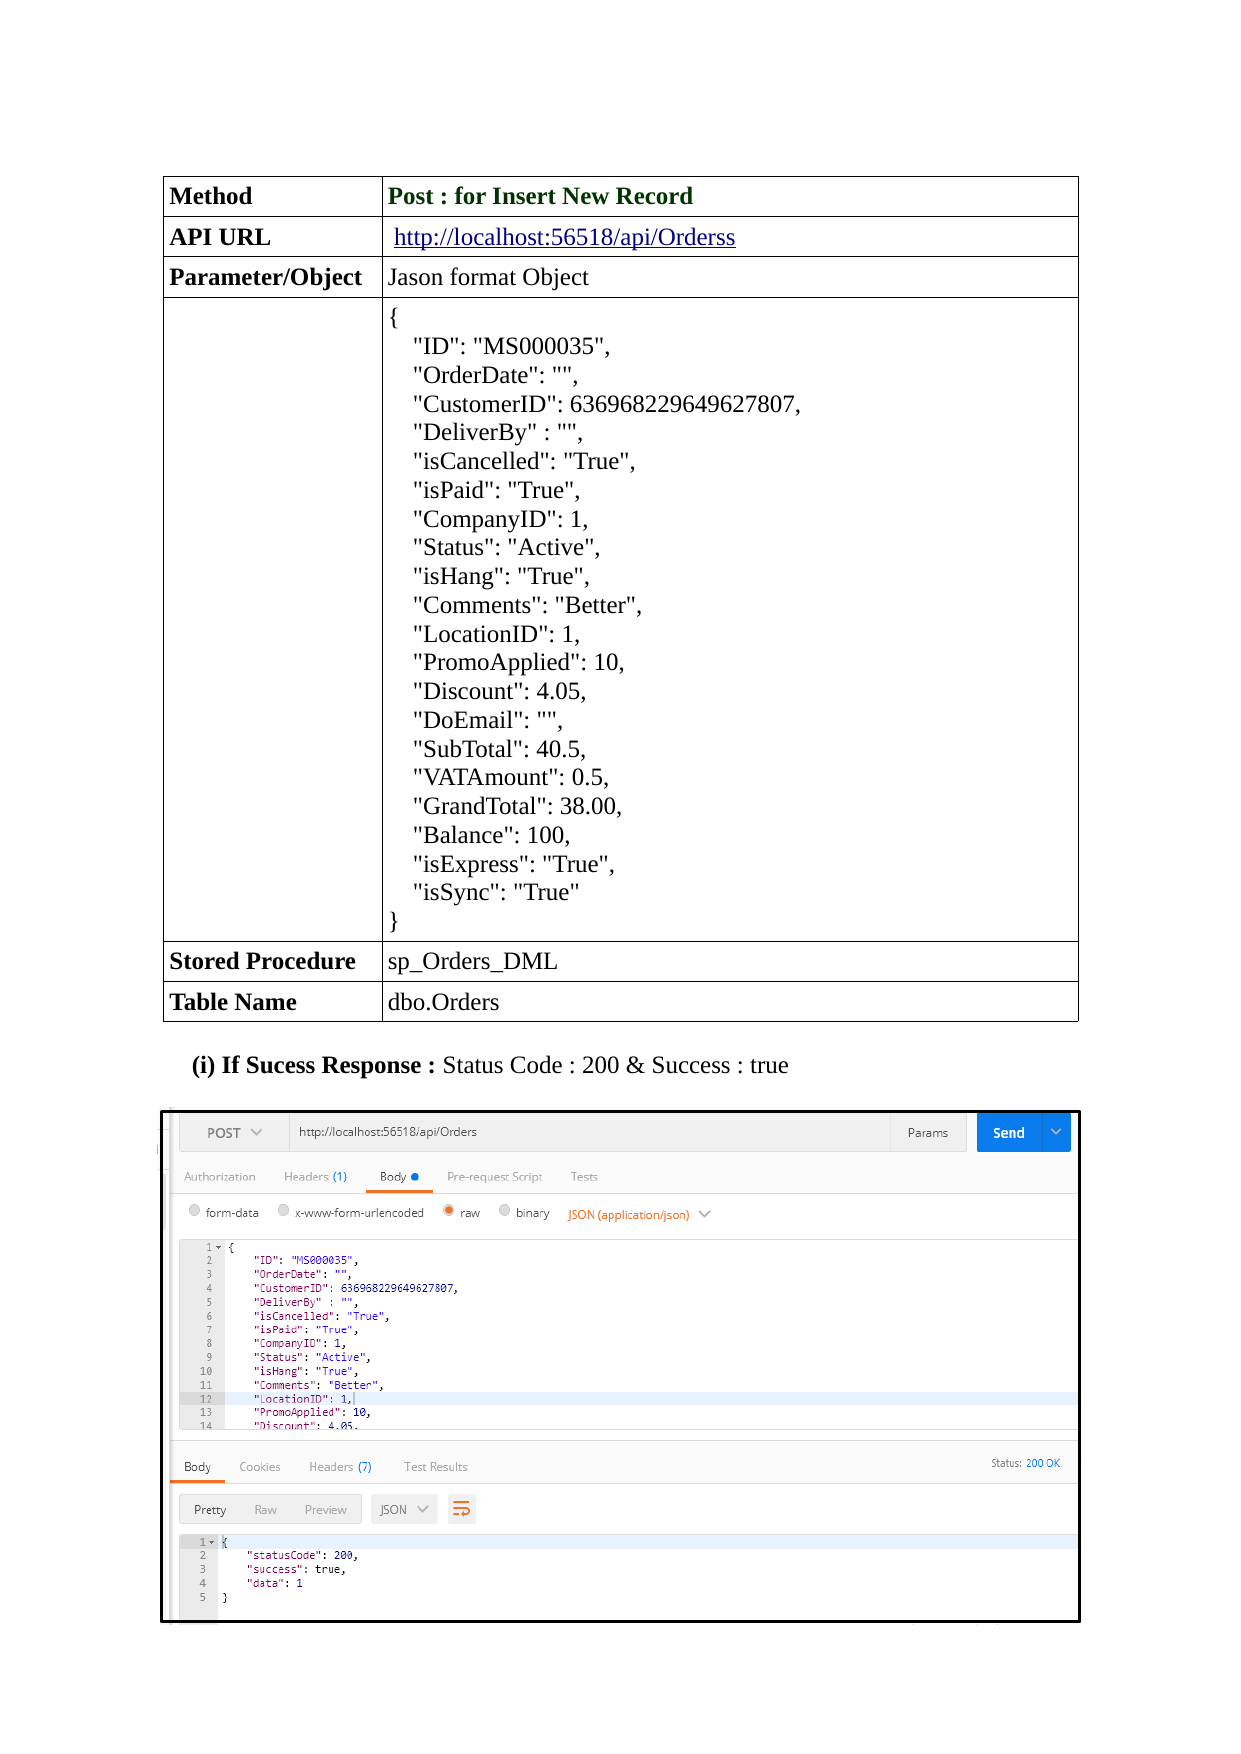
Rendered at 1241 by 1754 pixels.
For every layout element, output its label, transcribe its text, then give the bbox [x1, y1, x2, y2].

table_cell http://localhost:56518/api/Orderss [383, 217, 1078, 256]
table_header Method [164, 177, 382, 216]
table_cell API URL [164, 217, 382, 256]
table_cell Table Name [164, 982, 382, 1021]
table_header Post : for Insert New Record [383, 177, 1078, 216]
table_cell sp_Orders_DML [383, 942, 1078, 981]
table_cell { "ID": "MS000035", "OrderDate": "", "CustomerID": 636968229649627807, "DeliverBy" : "", "isCancelled": "True", "isPaid": "True", "CompanyID": 1, "Status": "Active", "isHang": "True", "Comments": "Better", "LocationID": 1, "PromoApplied": 10, "Discount": 4.05, "DoEmail": "", "SubTotal": 40.5, "VATAmount": 0.5, "GrandTotal": 38.00, "Balance": 100, "isExpress": "True", "isSync": "True" } [383, 298, 1078, 941]
table_cell Jason format Object [383, 257, 1078, 297]
text (i) If Sucess Response : Status Code : 200 & Success : true [118, 1050, 1122, 1079]
table_cell Stored Procedure [164, 942, 382, 981]
table_cell [164, 298, 382, 941]
picture [157, 1107, 1082, 1625]
table_cell dbo.Orders [383, 982, 1078, 1021]
table_cell Parameter/Object [164, 257, 382, 297]
